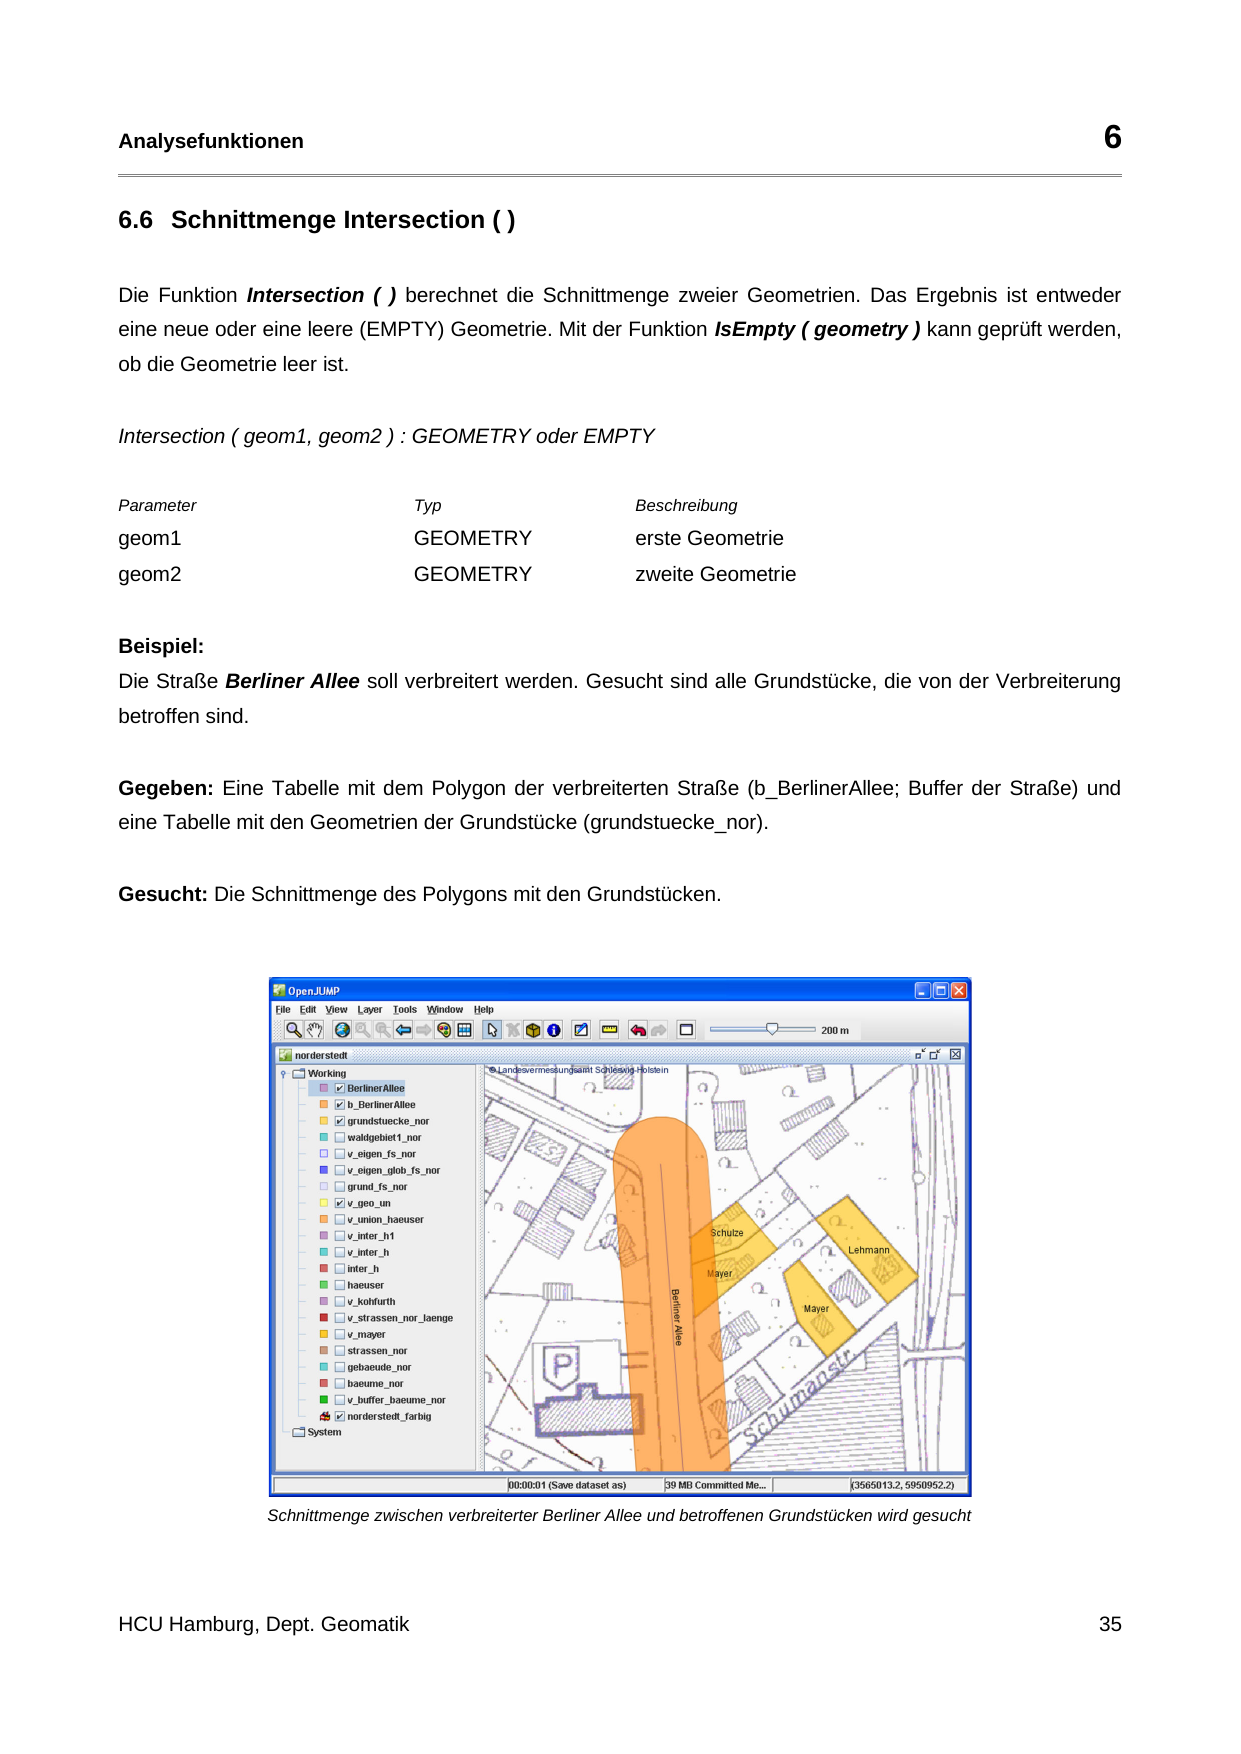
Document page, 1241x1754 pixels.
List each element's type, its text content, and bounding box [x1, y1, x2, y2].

picture [268, 977, 972, 1497]
subtitle Schnittmenge Intersection ( ) [118, 206, 1122, 234]
text Die Straße Berliner Allee soll verbreitert werden. Gesucht sind alle Grundstücke, die von der Verbreiterung betroffen sind. [118, 670, 1122, 728]
text Beispiel: [118, 634, 1122, 657]
text Die Funktion Intersection ( ) berechnet die Schnittmenge zweier Geometrien. Das Ergebnis ist entweder eine neue oder eine leere (EMPTY) Geometrie. Mit der Funktion IsEmpty ( geometry ) kann geprüft werden, ob die Geometrie leer ist. [118, 283, 1122, 376]
text Parameter Typ Beschreibung [118, 496, 1122, 514]
text Schnittmenge zwischen verbreiterter Berliner Allee und betroffenen Grundstücken wird gesucht [118, 990, 1122, 1525]
text Gesucht: Die Schnittmenge des Polygons mit den Grundstücken. [118, 882, 1122, 906]
text Gegeben: Eine Tabelle mit dem Polygon der verbreiterten Straße (b_BerlinerAllee; Buffer der Straße) und eine Tabelle mit den Geometrien der Grundstücke (grundstuecke_nor). [118, 776, 1122, 834]
text Intersection ( geom1, geom2 ) : GEOMETRY oder EMPTY [118, 424, 1122, 448]
text geom1 GEOMETRY erste Geometrie [118, 527, 1122, 550]
text geom2 GEOMETRY zweite Geometrie [118, 563, 1122, 586]
